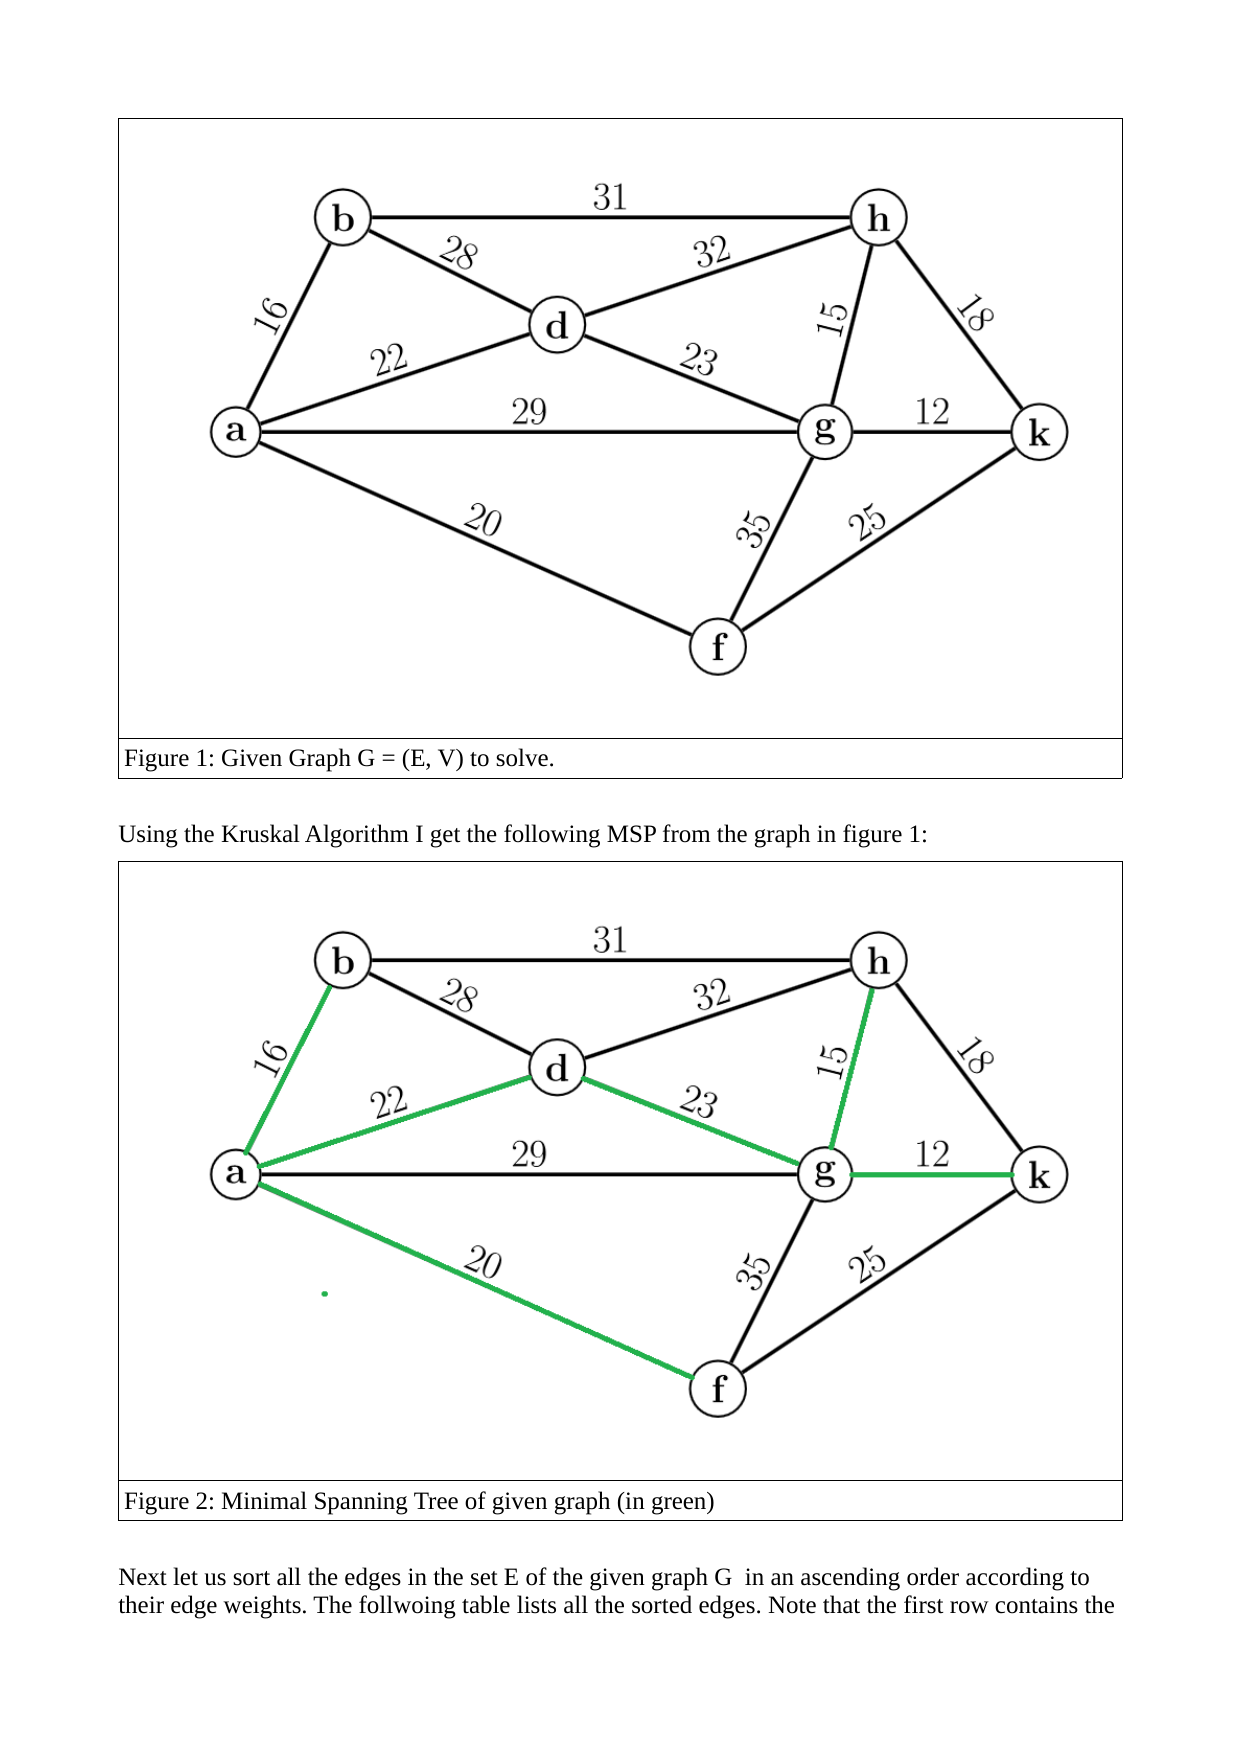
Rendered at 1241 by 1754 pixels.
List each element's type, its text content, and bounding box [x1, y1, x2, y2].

table_cell Figure 1: Given Graph G = (E, V) to solve. [119, 739, 1122, 778]
table_cell Figure 2: Minimal Spanning Tree of given graph (in green) [119, 1481, 1122, 1520]
text Next let us sort all the edges in the set E of the given graph G in an ascending order according to their edge weights. The follwoing table lists all the sorted edges. Note that the first row contains the [118, 1562, 1122, 1619]
table_header [119, 862, 1122, 1480]
table_header [119, 119, 1122, 738]
picture [123, 866, 1117, 1446]
text Using the Kruskal Algorithm I get the following MSP from the graph in figure 1: [118, 819, 1122, 848]
picture [123, 123, 1117, 704]
